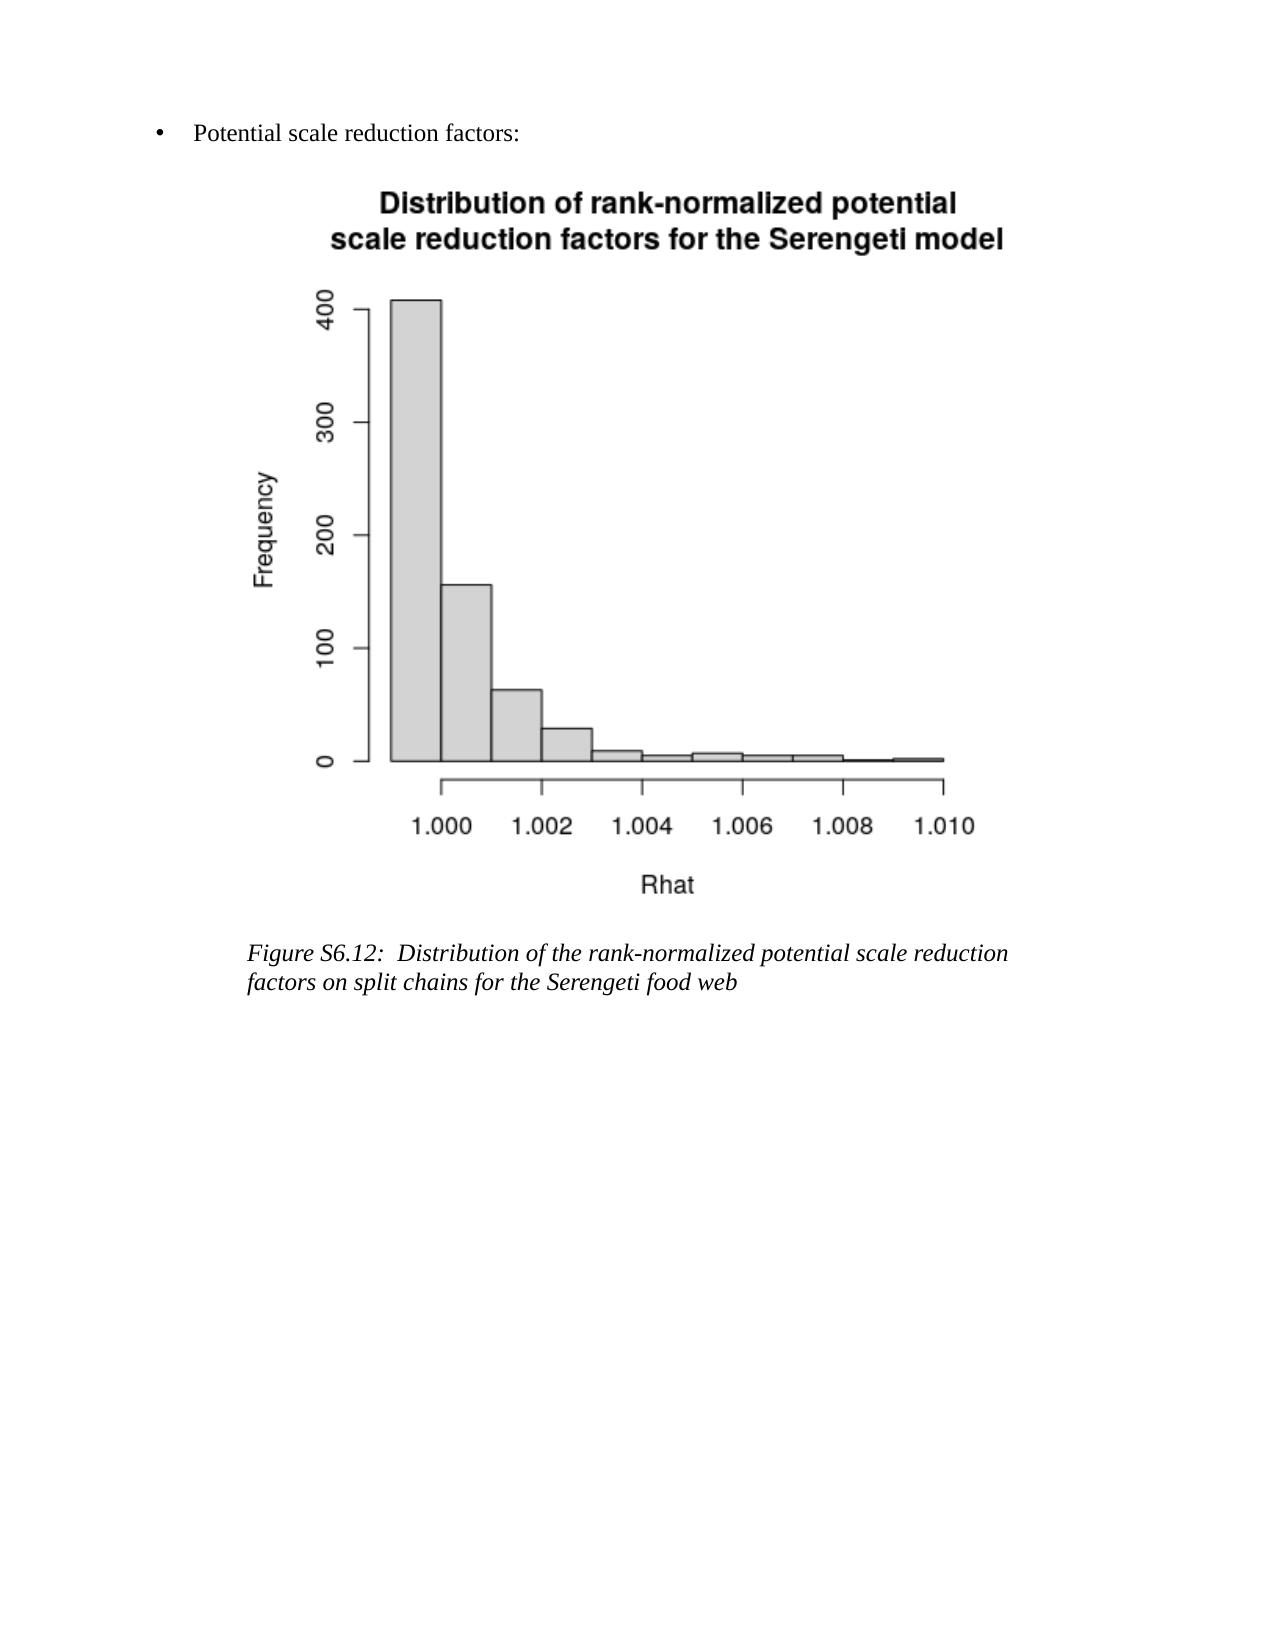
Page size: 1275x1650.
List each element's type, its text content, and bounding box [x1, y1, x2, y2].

list Potential scale reduction factors: [156, 118, 1157, 147]
picture [246, 159, 1029, 933]
text Figure S6.12: Distribution of the rank-normalized potential scale reduction factors on split chains for the Serengeti food web [247, 933, 1028, 996]
